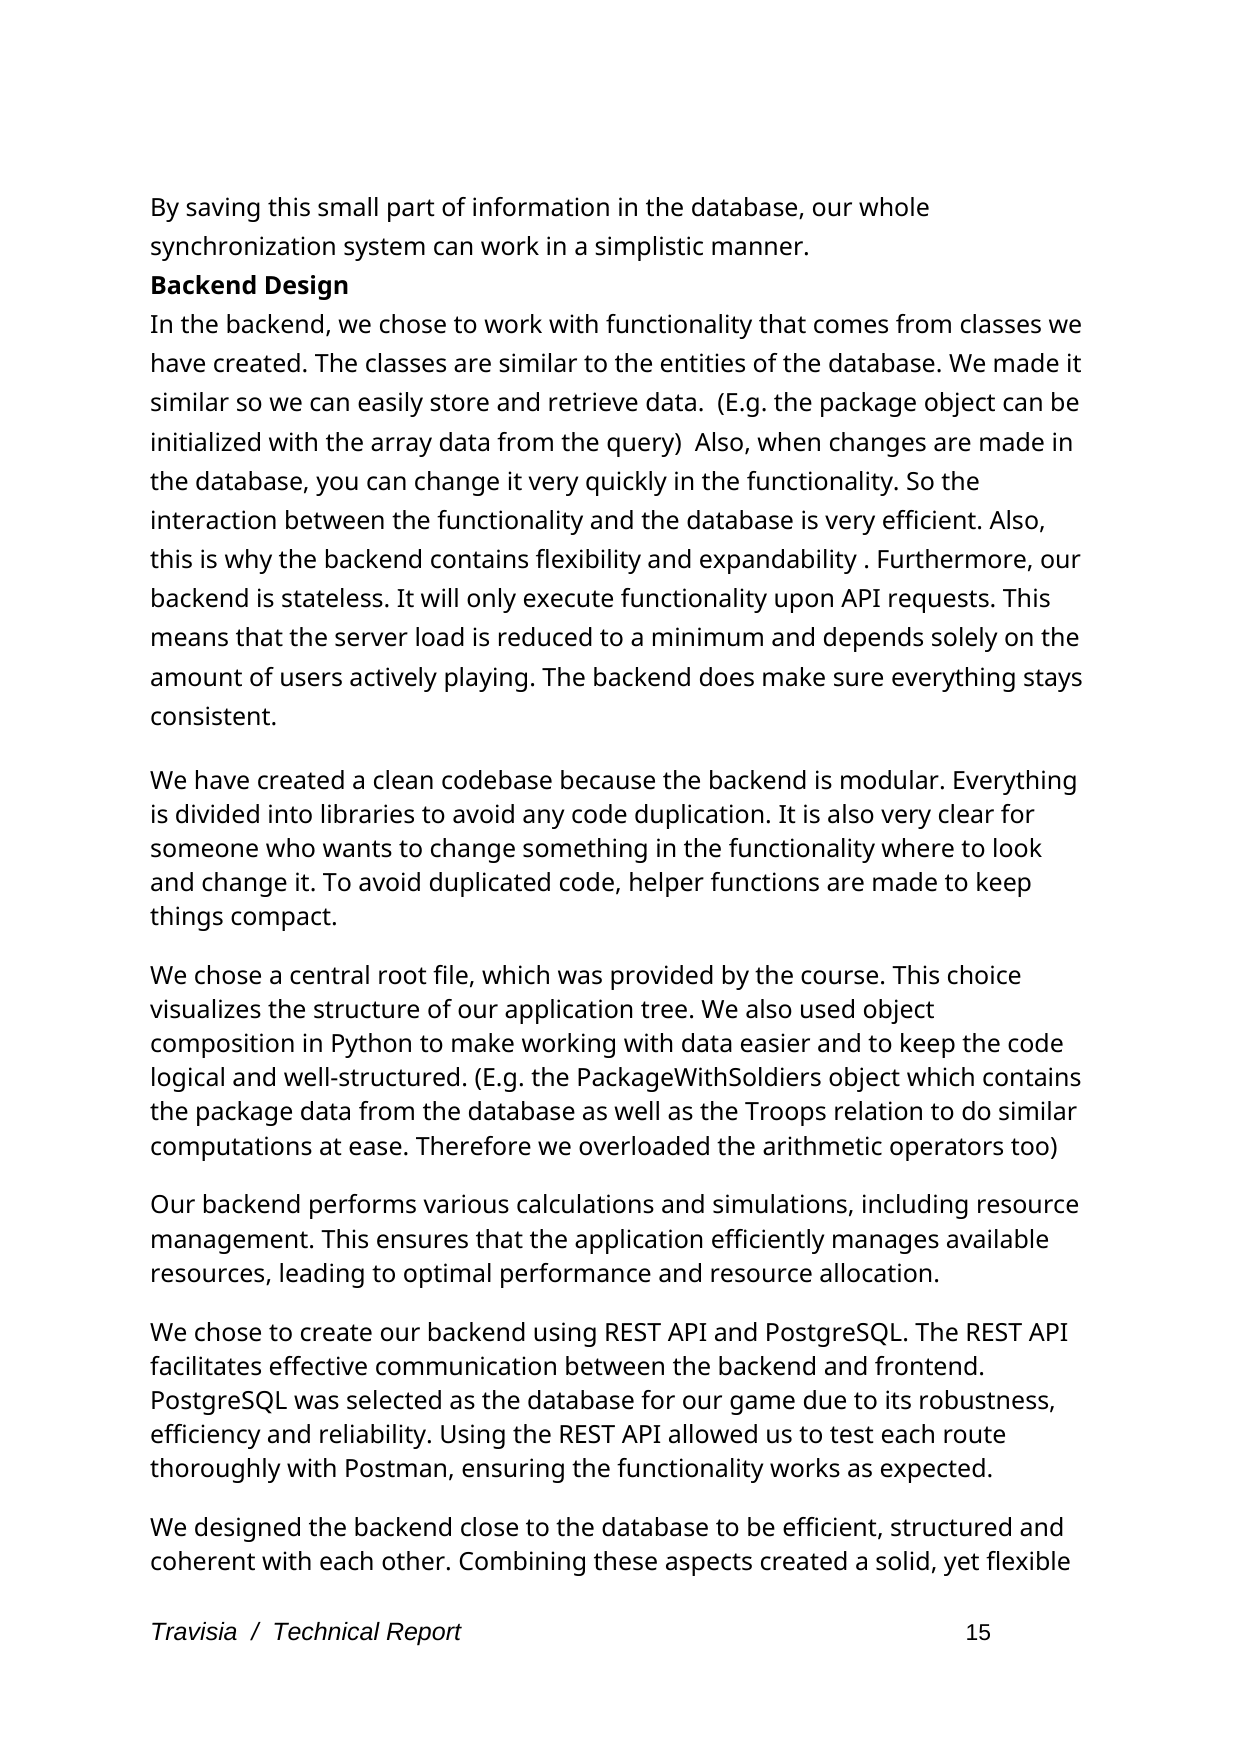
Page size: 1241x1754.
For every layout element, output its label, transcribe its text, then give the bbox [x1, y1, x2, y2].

text We designed the backend close to the database to be efficient, structured and coherent with each other. Combining these aspects created a solid, yet flexible [150, 1510, 1087, 1578]
text By saving this small part of information in the database, our whole synchronization system can work in a simplistic manner. [150, 189, 1087, 262]
text We have created a clean codebase because the backend is modular. Everything is divided into libraries to avoid any code duplication. It is also very clear for someone who wants to change something in the functionality where to look and change it. To avoid duplicated code, helper functions are made to keep things compact. [150, 762, 1087, 933]
text We chose to create our backend using REST API and PostgreSQL. The REST API facilitates effective communication between the backend and frontend. PostgreSQL was selected as the database for our game due to its robustness, efficiency and reliability. Using the REST API allowed us to test each route thoroughly with Postman, ensuring the functionality works as expected. [150, 1314, 1087, 1485]
text In the backend, we chose to work with functionality that comes from classes we have created. The classes are similar to the entities of the database. We made it similar so we can easily store and retrieve data. (E.g. the package object can be initialized with the array data from the query) Also, when changes are made in the database, you can change it very quickly in the functionality. So the interaction between the functionality and the database is very efficient. Also, this is why the backend contains flexibility and expandability . Furthermore, our backend is stateless. It will only execute functionality upon API requests. This means that the server load is reduced to a minimum and depends solely on the amount of users actively playing. The backend does make sure everything stays consistent. [150, 307, 1087, 732]
text Our backend performs various calculations and simulations, including resource management. This ensures that the application efficiently manages available resources, leading to optimal performance and resource allocation. [150, 1187, 1087, 1289]
text We chose a central root file, which was provided by the course. This choice visualizes the structure of our application tree. We also used object composition in Python to make working with data easier and to keep the code logical and well-structured. (E.g. the PackageWithSoldiers object which contains the package data from the database as well as the Troops relation to do similar computations at ease. Therefore we overloaded the arithmetic operators too) [150, 958, 1087, 1162]
text Backend Design [150, 267, 1087, 302]
